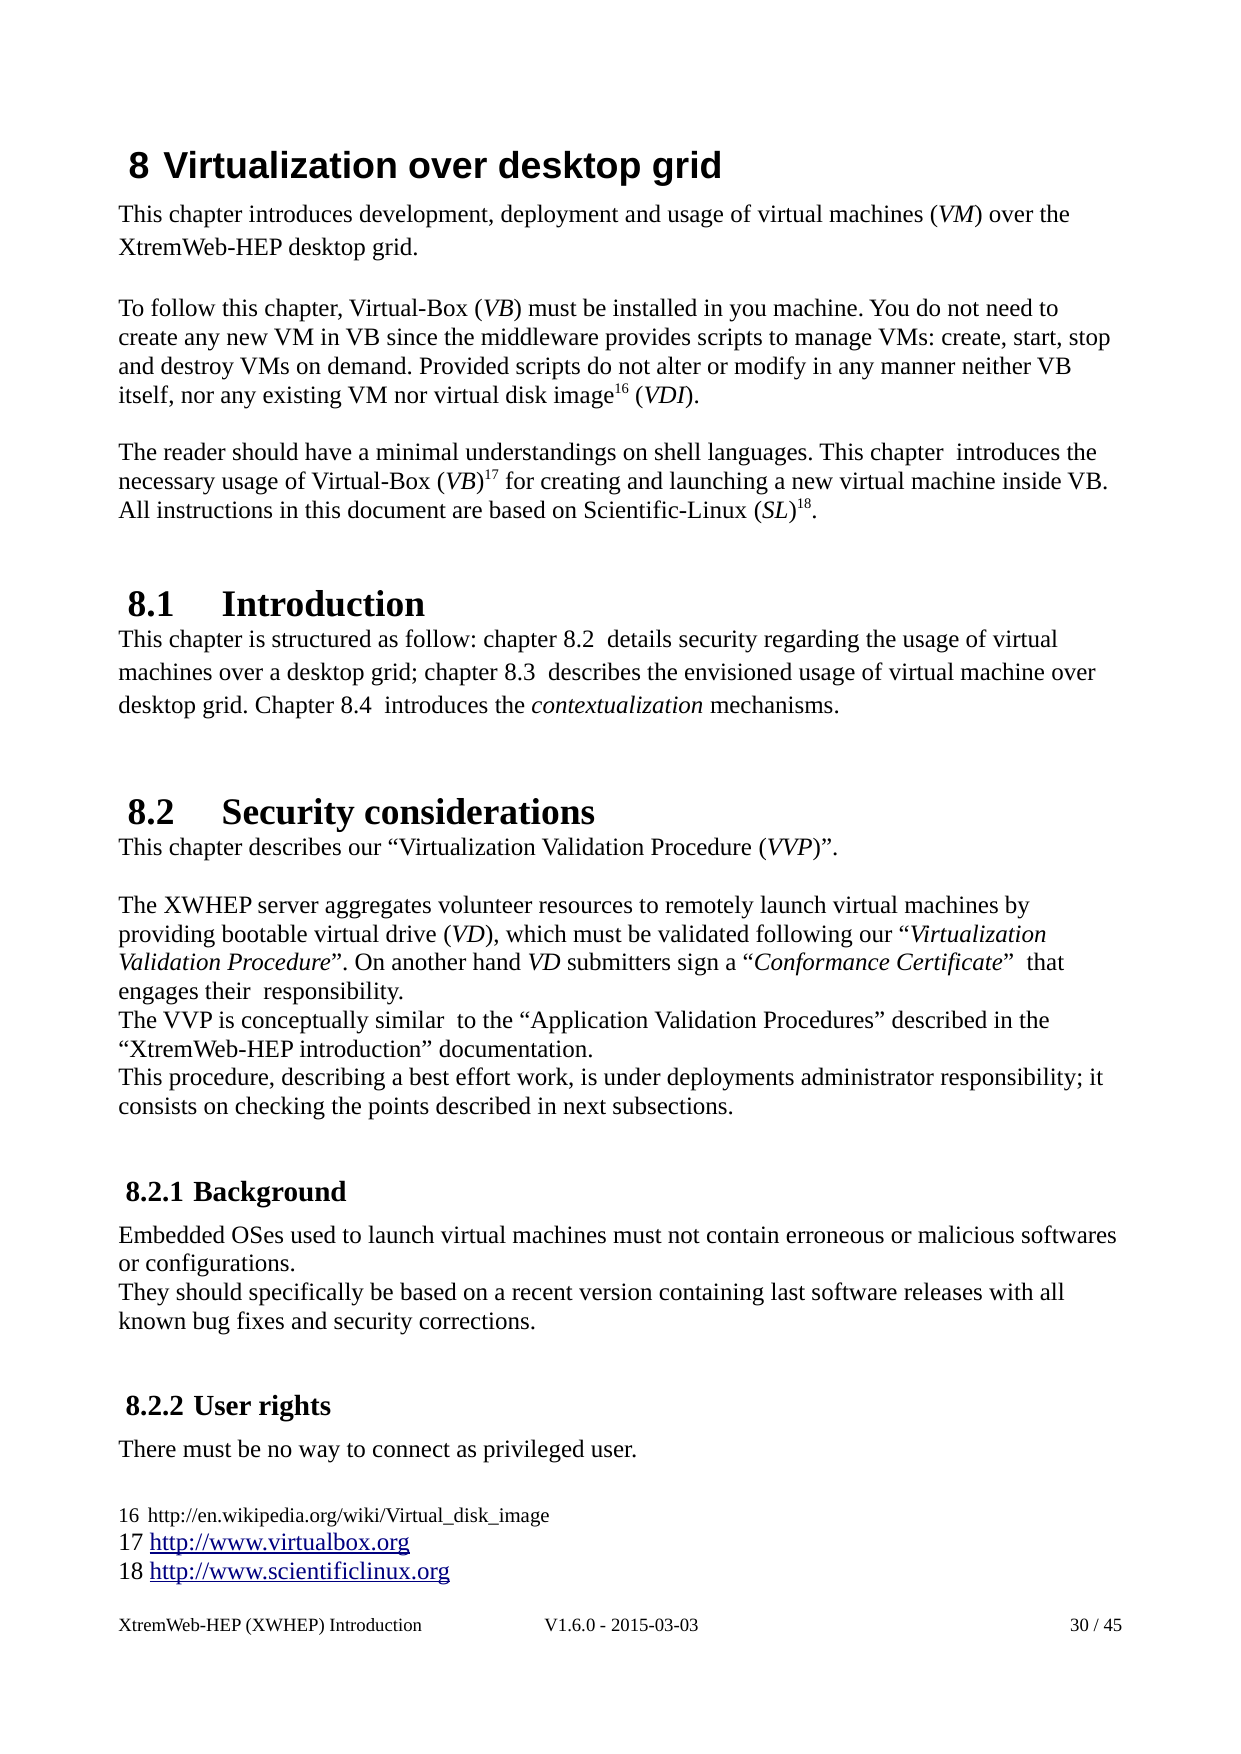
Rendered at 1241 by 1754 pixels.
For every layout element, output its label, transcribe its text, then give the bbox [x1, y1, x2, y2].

text This chapter describes our “Virtualization Validation Procedure (VVP)”. [118, 832, 1122, 861]
text All instructions in this document are based on Scientific-Linux (SL). [118, 495, 1122, 523]
text This chapter is structured as follow: chapter8.2 details security regarding the usage of virtual machines over a desktop grid; chapter8.3 describes the envisioned usage of virtual machine over desktop grid. Chapter8.4 introduces the contextualization mechanisms. [118, 624, 1122, 719]
text The XWHEP server aggregates volunteer resources to remotely launch virtual machines by providing bootable virtual drive (VD), which must be validated following our “Virtualization Validation Procedure”. On another hand VD submitters sign a “Conformance Certificate” that engages their responsibility. [118, 890, 1122, 1005]
text This procedure, describing a best effort work, is under deployments administrator responsibility; it consists on checking the points described in next subsections. [118, 1062, 1122, 1120]
subtitle User rights [118, 1388, 1122, 1422]
text Embedded OSes used to launch virtual machines must not contain erroneous or malicious softwares or configurations. [118, 1220, 1122, 1277]
subtitle Introduction [118, 581, 1122, 624]
text http://en.wikipedia.org/wiki/Virtual_disk_image [118, 1503, 1122, 1527]
subtitle Security considerations [118, 789, 1122, 832]
text The VVP is conceptually similar to the “Application Validation Procedures” described in the “XtremWeb-HEP introduction” documentation. [118, 1005, 1122, 1062]
subtitle Virtualization over desktop grid [118, 143, 1122, 186]
text The reader should have a minimal understandings on shell languages. This chapter introduces the necessary usage of Virtual-Box (VB) for creating and launching a new virtual machine inside VB. [118, 437, 1122, 495]
text There must be no way to connect as privileged user. [118, 1434, 1122, 1463]
text To follow this chapter, Virtual-Box (VB) must be installed in you machine. You do not need to create any new VM in VB since the middleware provides scripts to manage VMs: create, start, stop and destroy VMs on demand. Provided scripts do not alter or modify in any manner neither VB itself, nor any existing VM nor virtual disk image (VDI). [118, 293, 1122, 408]
text http://www.virtualbox.org [118, 1527, 1122, 1556]
text http://www.scientificlinux.org [118, 1556, 1122, 1585]
subtitle Background [118, 1174, 1122, 1207]
text This chapter introduces development, deployment and usage of virtual machines (VM) over the XtremWeb-HEP desktop grid. [118, 199, 1122, 261]
text They should specifically be based on a recent version containing last software releases with all known bug fixes and security corrections. [118, 1277, 1122, 1335]
